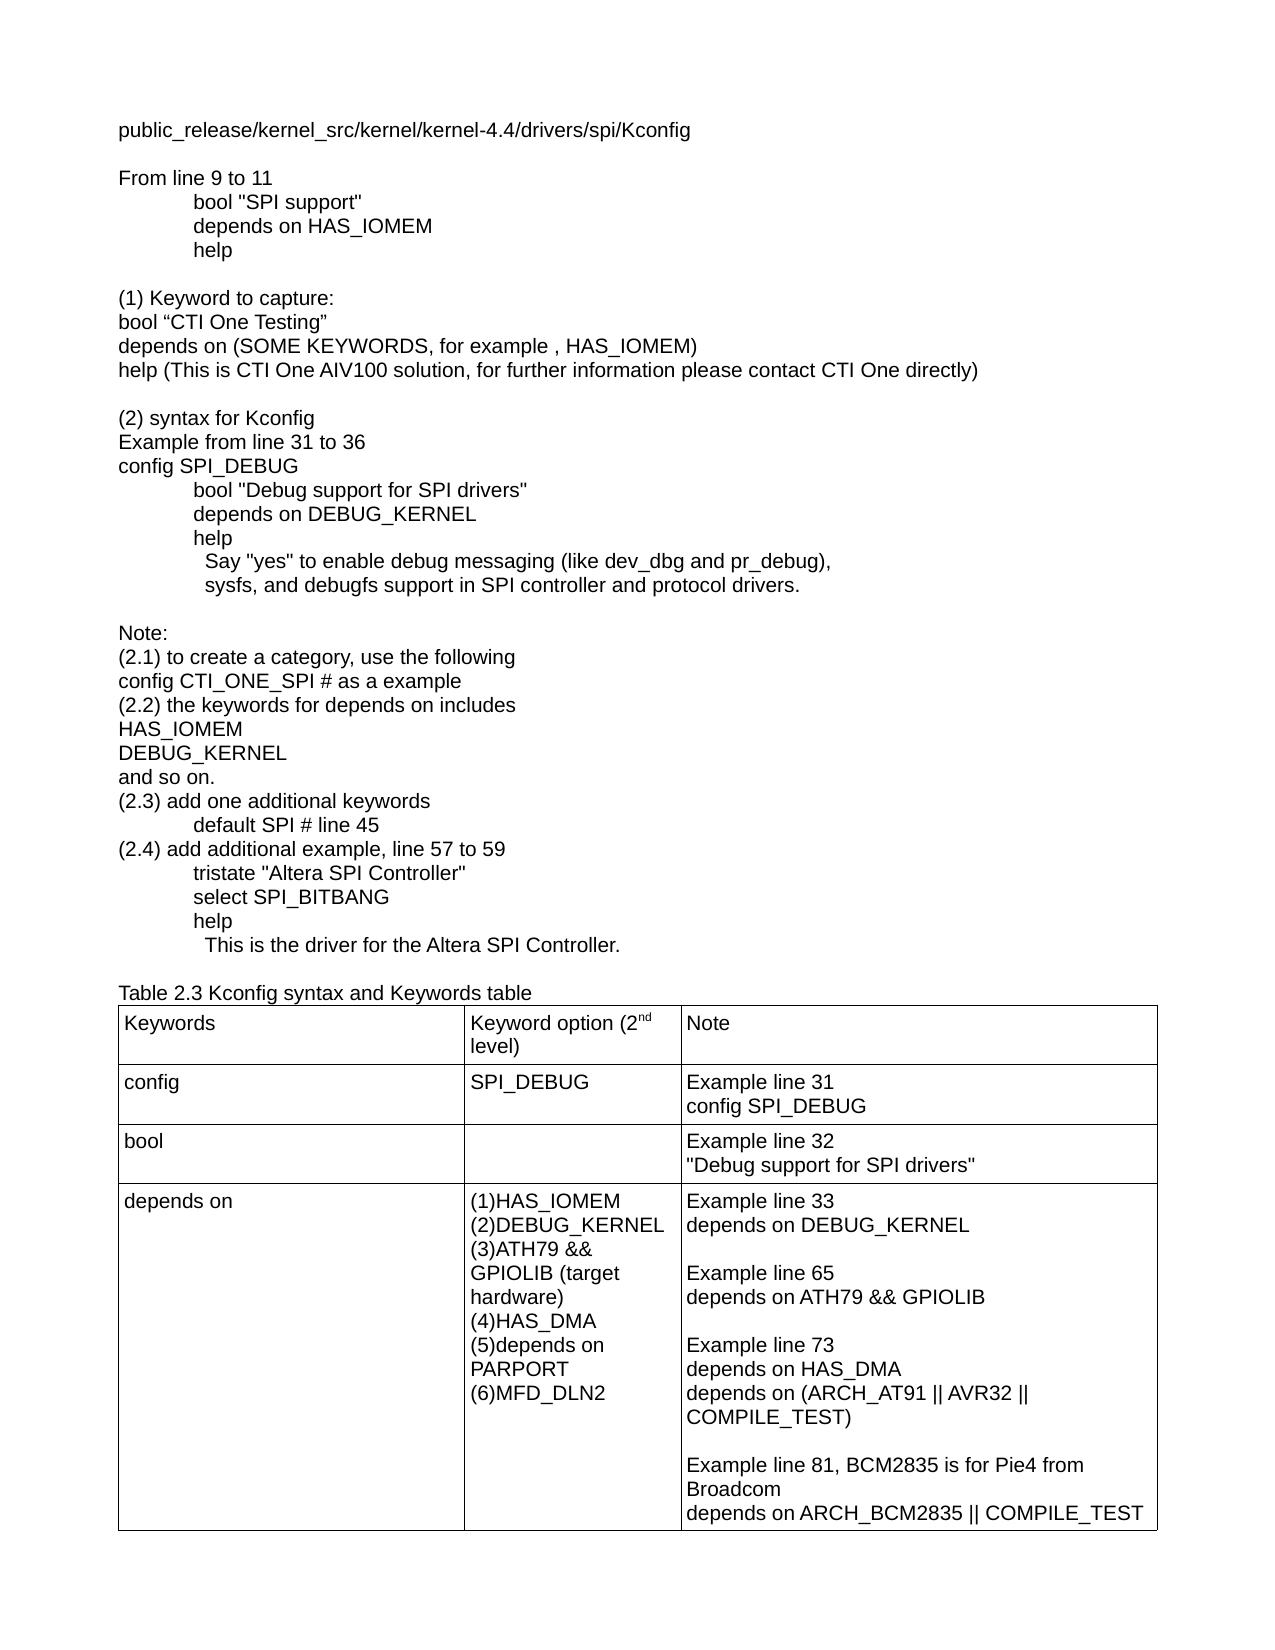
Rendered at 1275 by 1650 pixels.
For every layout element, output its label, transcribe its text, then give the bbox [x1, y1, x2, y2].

text (2.2) the keywords for depends on includes [118, 693, 1157, 717]
text Example from line 31 to 36 [118, 429, 1157, 453]
text From line 9 to 11 [118, 166, 1157, 190]
text (1) Keyword to capture: [118, 286, 1157, 310]
text (2.4) add additional example, line 57 to 59 [118, 837, 1157, 861]
text depends on HAS_IOMEM [118, 214, 1157, 238]
table_cell Example line 33 depends on DEBUG_KERNEL Example line 65 depends on ATH79 && GPIOLIB Example line 73 depends on HAS_DMA depends on (ARCH_AT91 || AVR32 || COMPILE_TEST) Example line 81, BCM2835 is for Pie4 from Broadcom depends on ARCH_BCM2835 || COMPILE_TEST [682, 1184, 1157, 1530]
table_header Keyword option (2nd level) [465, 1006, 681, 1064]
text and so on. [118, 765, 1157, 789]
text sysfs, and debugfs support in SPI controller and protocol drivers. [118, 573, 1157, 597]
text HAS_IOMEM [118, 717, 1157, 741]
text bool "SPI support" [118, 190, 1157, 214]
table_cell bool [119, 1125, 464, 1183]
text help [118, 525, 1157, 549]
text public_release/kernel_src/kernel/kernel-4.4/drivers/spi/Kconfig [118, 118, 1157, 142]
table_cell depends on [119, 1184, 464, 1530]
table_header Note [682, 1006, 1157, 1064]
text tristate "Altera SPI Controller" [118, 861, 1157, 885]
text config CTI_ONE_SPI # as a example [118, 669, 1157, 693]
text help [118, 909, 1157, 933]
text This is the driver for the Altera SPI Controller. [118, 933, 1157, 957]
text (2.3) add one additional keywords [118, 789, 1157, 813]
text (2) syntax for Kconfig [118, 406, 1157, 429]
table_cell [465, 1125, 681, 1183]
text config SPI_DEBUG [118, 453, 1157, 477]
table_cell SPI_DEBUG [465, 1065, 681, 1123]
text bool “CTI One Testing” [118, 310, 1157, 334]
text (2.1) to create a category, use the following [118, 645, 1157, 669]
text depends on (SOME KEYWORDS, for example , HAS_IOMEM) [118, 334, 1157, 358]
table_cell config [119, 1065, 464, 1123]
text bool "Debug support for SPI drivers" [118, 477, 1157, 501]
table_cell Example line 31 config SPI_DEBUG [682, 1065, 1157, 1123]
text Say "yes" to enable debug messaging (like dev_dbg and pr_debug), [118, 549, 1157, 573]
text default SPI # line 45 [118, 813, 1157, 837]
text select SPI_BITBANG [118, 885, 1157, 909]
text Note: [118, 621, 1157, 645]
table_cell Example line 32 "Debug support for SPI drivers" [682, 1125, 1157, 1183]
text help (This is CTI One AIV100 solution, for further information please contact CTI One directly) [118, 358, 1157, 382]
text DEBUG_KERNEL [118, 741, 1157, 765]
table_header Keywords [119, 1006, 464, 1064]
text help [118, 238, 1157, 262]
text depends on DEBUG_KERNEL [118, 501, 1157, 525]
table_cell (1)HAS_IOMEM (2)DEBUG_KERNEL (3)ATH79 && GPIOLIB (target hardware) (4)HAS_DMA (5)depends on PARPORT (6)MFD_DLN2 [465, 1184, 681, 1530]
text Table 2.3 Kconfig syntax and Keywords table [118, 981, 1157, 1004]
